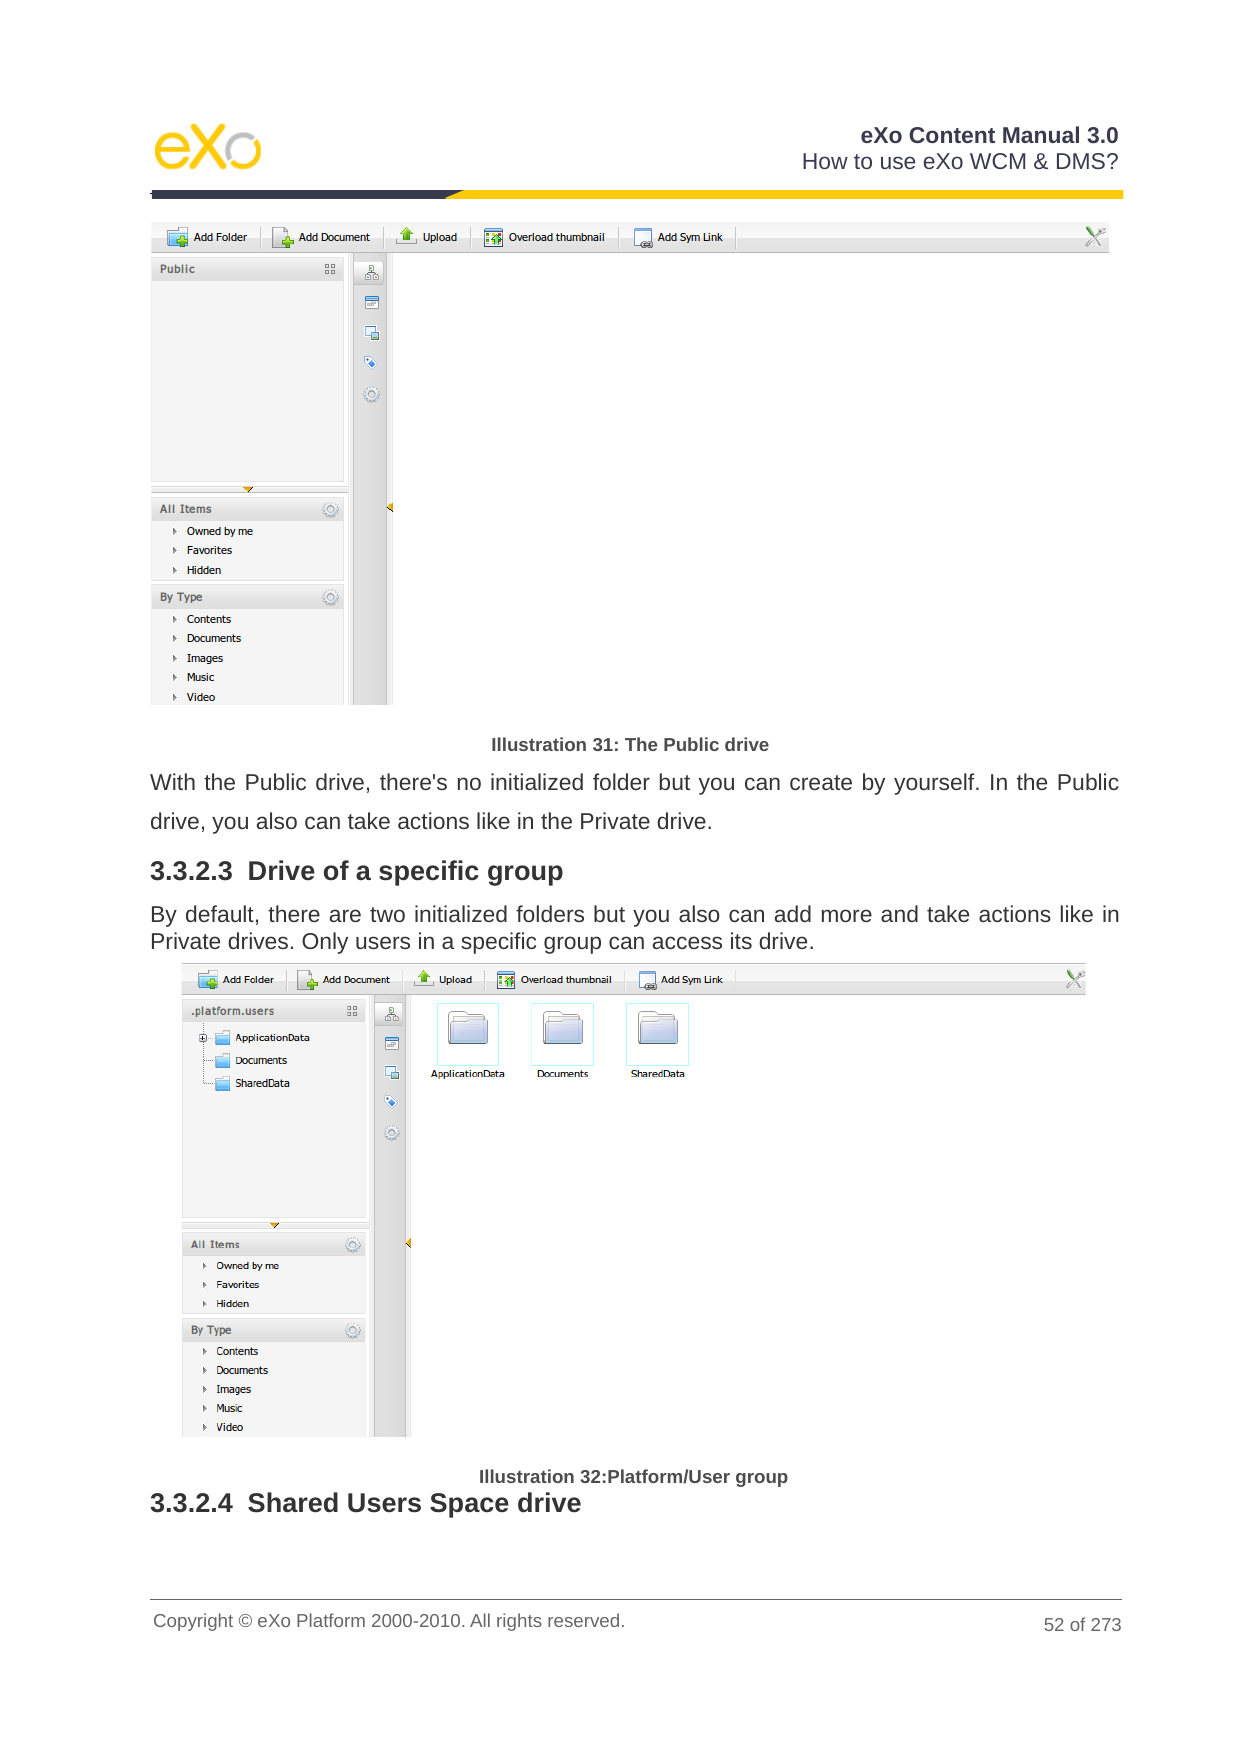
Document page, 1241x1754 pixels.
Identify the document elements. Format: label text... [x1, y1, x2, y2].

text With the Public drive, there's no initialized folder but you can create by yourself. In the Public drive, you also can take actions like in the Private drive. [150, 223, 1122, 834]
picture [151, 190, 1124, 199]
text By default, there are two initialized folders but you also can add more and take actions like in Private drives. Only users in a specific group can access its drive. [150, 901, 1122, 954]
text Illustration 31: The Public drive [154, 705, 1107, 756]
picture [155, 123, 262, 170]
subtitle Drive of a specific group [150, 855, 1122, 886]
picture [151, 221, 1110, 705]
text Illustration 32:Platform/User group [182, 1437, 1086, 1487]
picture [181, 963, 1086, 1437]
subtitle Shared Users Space drive [150, 969, 1122, 1518]
